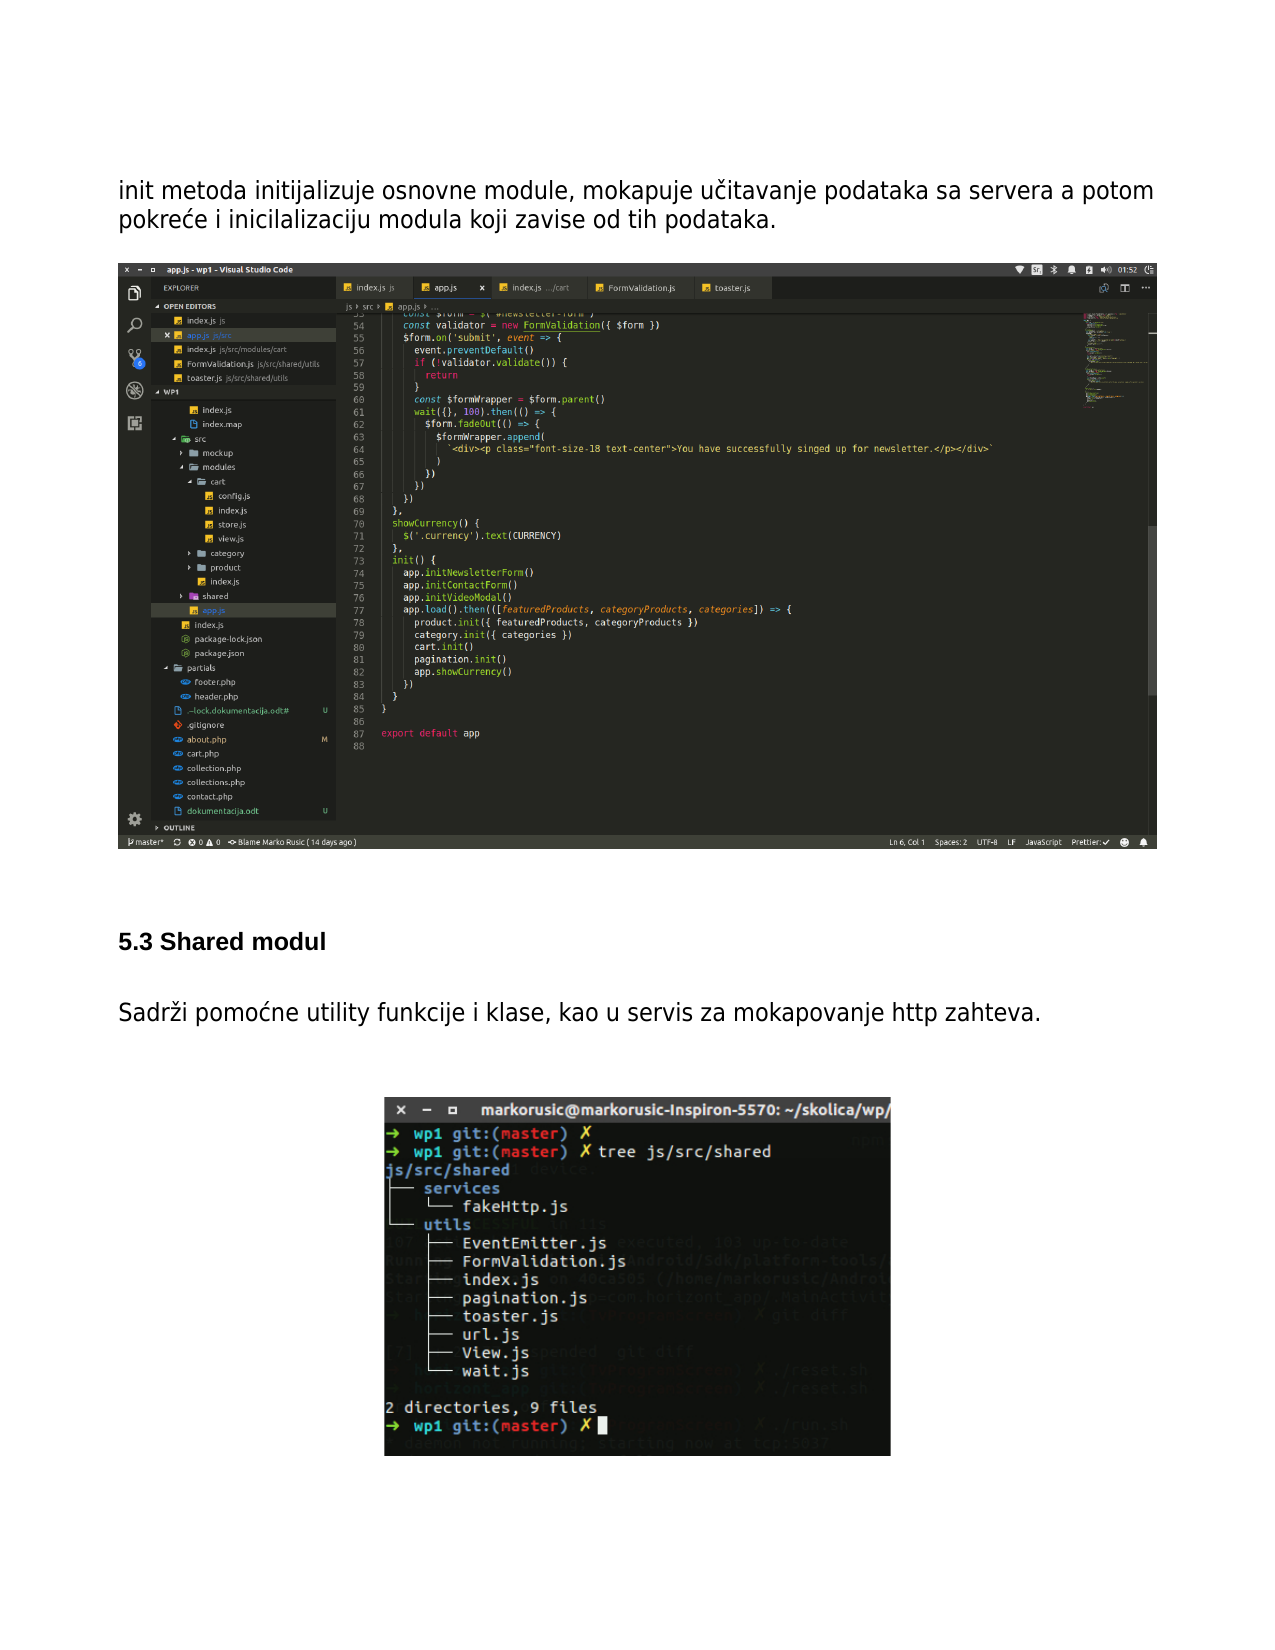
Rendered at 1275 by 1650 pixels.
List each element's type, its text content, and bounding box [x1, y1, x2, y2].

text Sadrži pomoćne utility funkcije i klase, kao u servis za mokapovanje http zahteva. [118, 998, 1157, 1027]
picture [384, 1097, 891, 1456]
picture [118, 263, 1157, 849]
subtitle 5.3 Shared modul [118, 927, 1157, 956]
text init metoda initijalizuje osnovne module, mokapuje učitavanje podataka sa servera a potom pokreće i inicilalizaciju modula koji zavise od tih podataka. [118, 176, 1157, 235]
